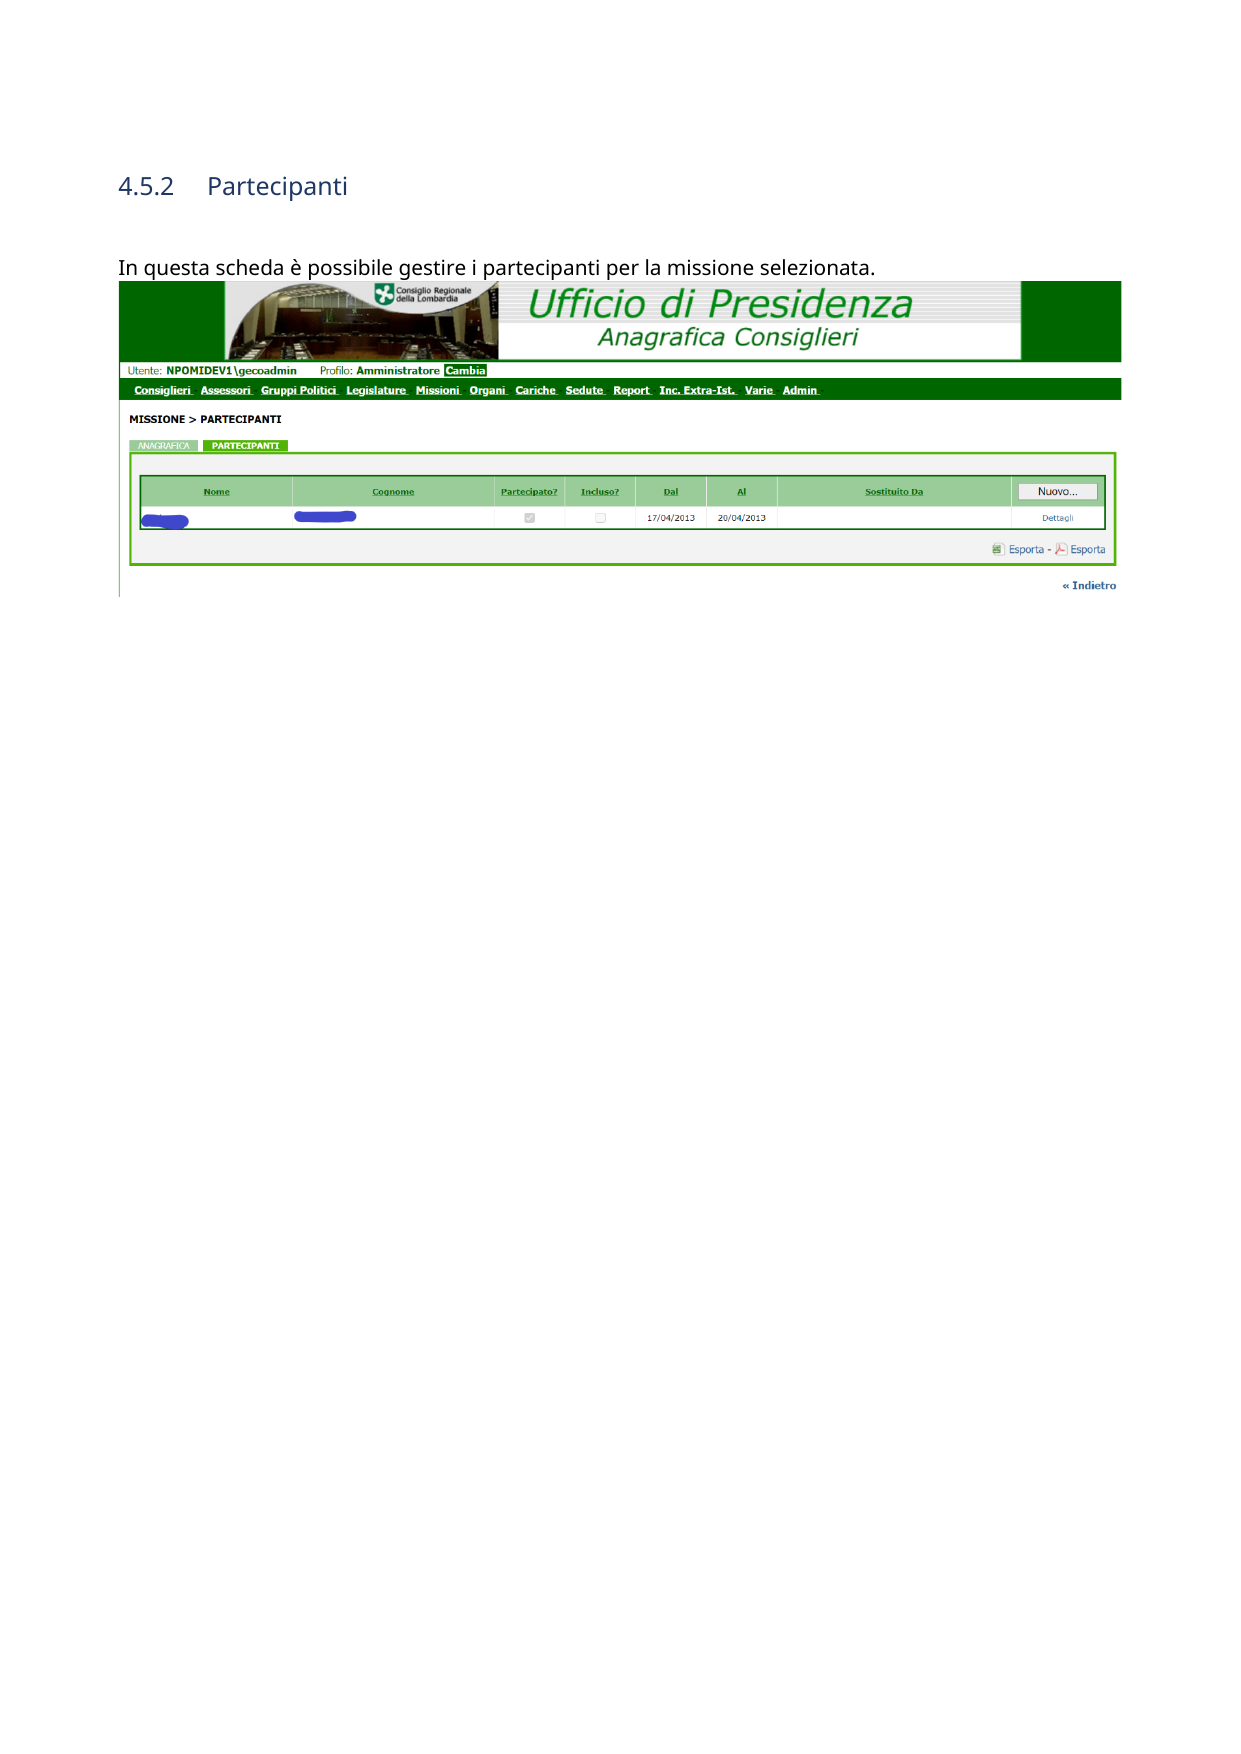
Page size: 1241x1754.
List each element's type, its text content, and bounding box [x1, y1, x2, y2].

list Partecipanti [118, 168, 1122, 202]
text In questa scheda è possibile gestire i partecipanti per la missione selezionata. [118, 253, 1122, 281]
